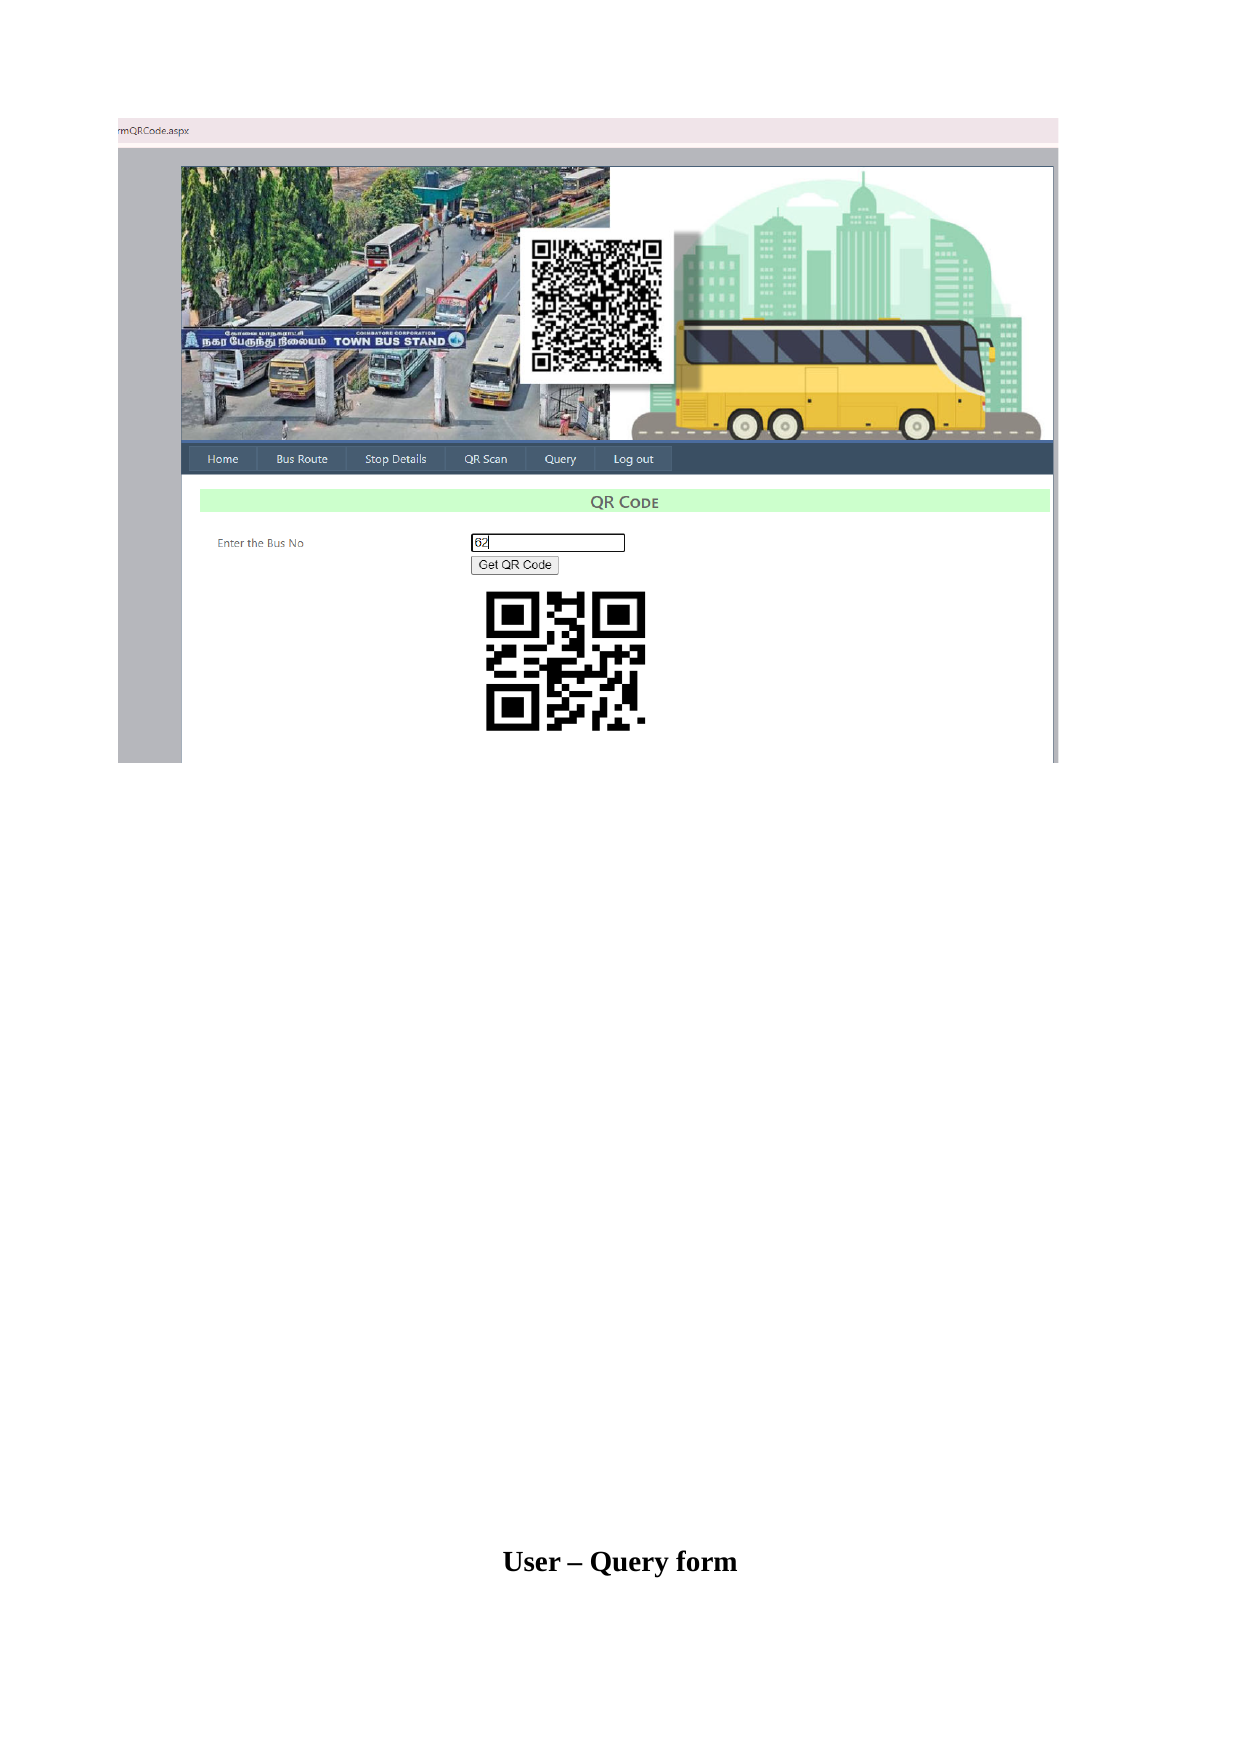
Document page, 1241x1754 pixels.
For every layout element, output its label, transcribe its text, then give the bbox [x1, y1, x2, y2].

text User – Query form [118, 1544, 1122, 1578]
picture [118, 118, 1059, 763]
